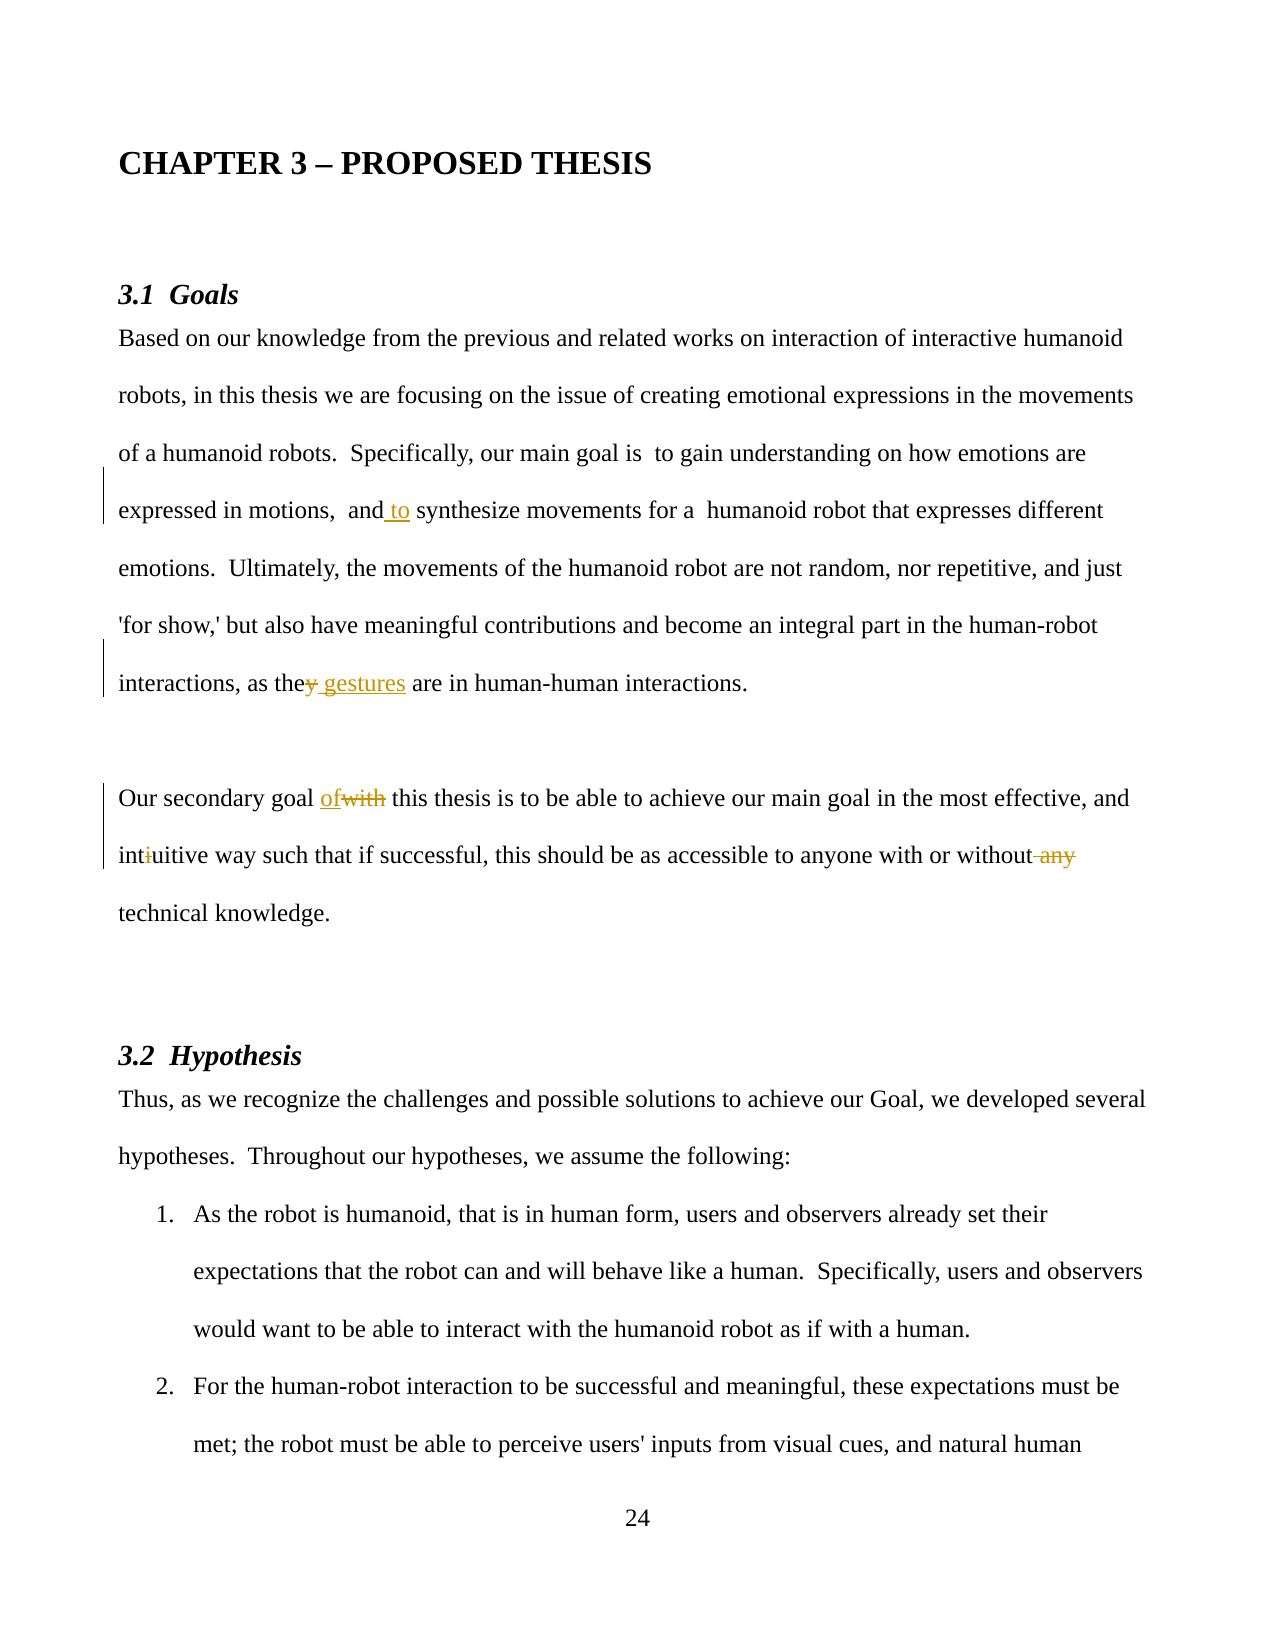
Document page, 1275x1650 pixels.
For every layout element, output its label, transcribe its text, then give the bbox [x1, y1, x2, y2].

list As the robot is humanoid, that is in human form, users and observers already set their expectations that the robot can and will behave like a human. Specifically, users and observers would want to be able to interact with the humanoid robot as if with a human. [156, 1199, 1157, 1343]
list For the human-robot interaction to be successful and meaningful, these expectations must be met; the robot must be able to perceive users' inputs from visual cues, and natural human [156, 1371, 1157, 1458]
subtitle 3.1 Goals [118, 277, 1157, 310]
text Thus, as we recognize the challenges and possible solutions to achieve our Goal, we developed several hypotheses. Throughout our hypotheses, we assume the following: [118, 1084, 1157, 1170]
text Based on our knowledge from the previous and related works on interaction of interactive humanoid robots, in this thesis we are focusing on the issue of creating emotional expressions in the movements of a humanoid robots. Specifically, our main goal is to gain understanding on how emotions are expressed in motions, and to synthesize movements for a humanoid robot that expresses different emotions. Ultimately, the movements of the humanoid robot are not random, nor repetitive, and just 'for show,' but also have meaningful contributions and become an integral part in the human-robot interactions, as the gestures are in human-human interactions. [118, 323, 1157, 697]
subtitle 3.2 Hypothesis [118, 1038, 1157, 1071]
subtitle CHAPTER 3 – PROPOSED THESIS [118, 143, 1157, 182]
text Our secondary goal of this thesis is to be able to achieve our main goal in the most effective, and intuitive way such that if successful, this should be as accessible to anyone with or without technical knowledge. [118, 783, 1157, 927]
